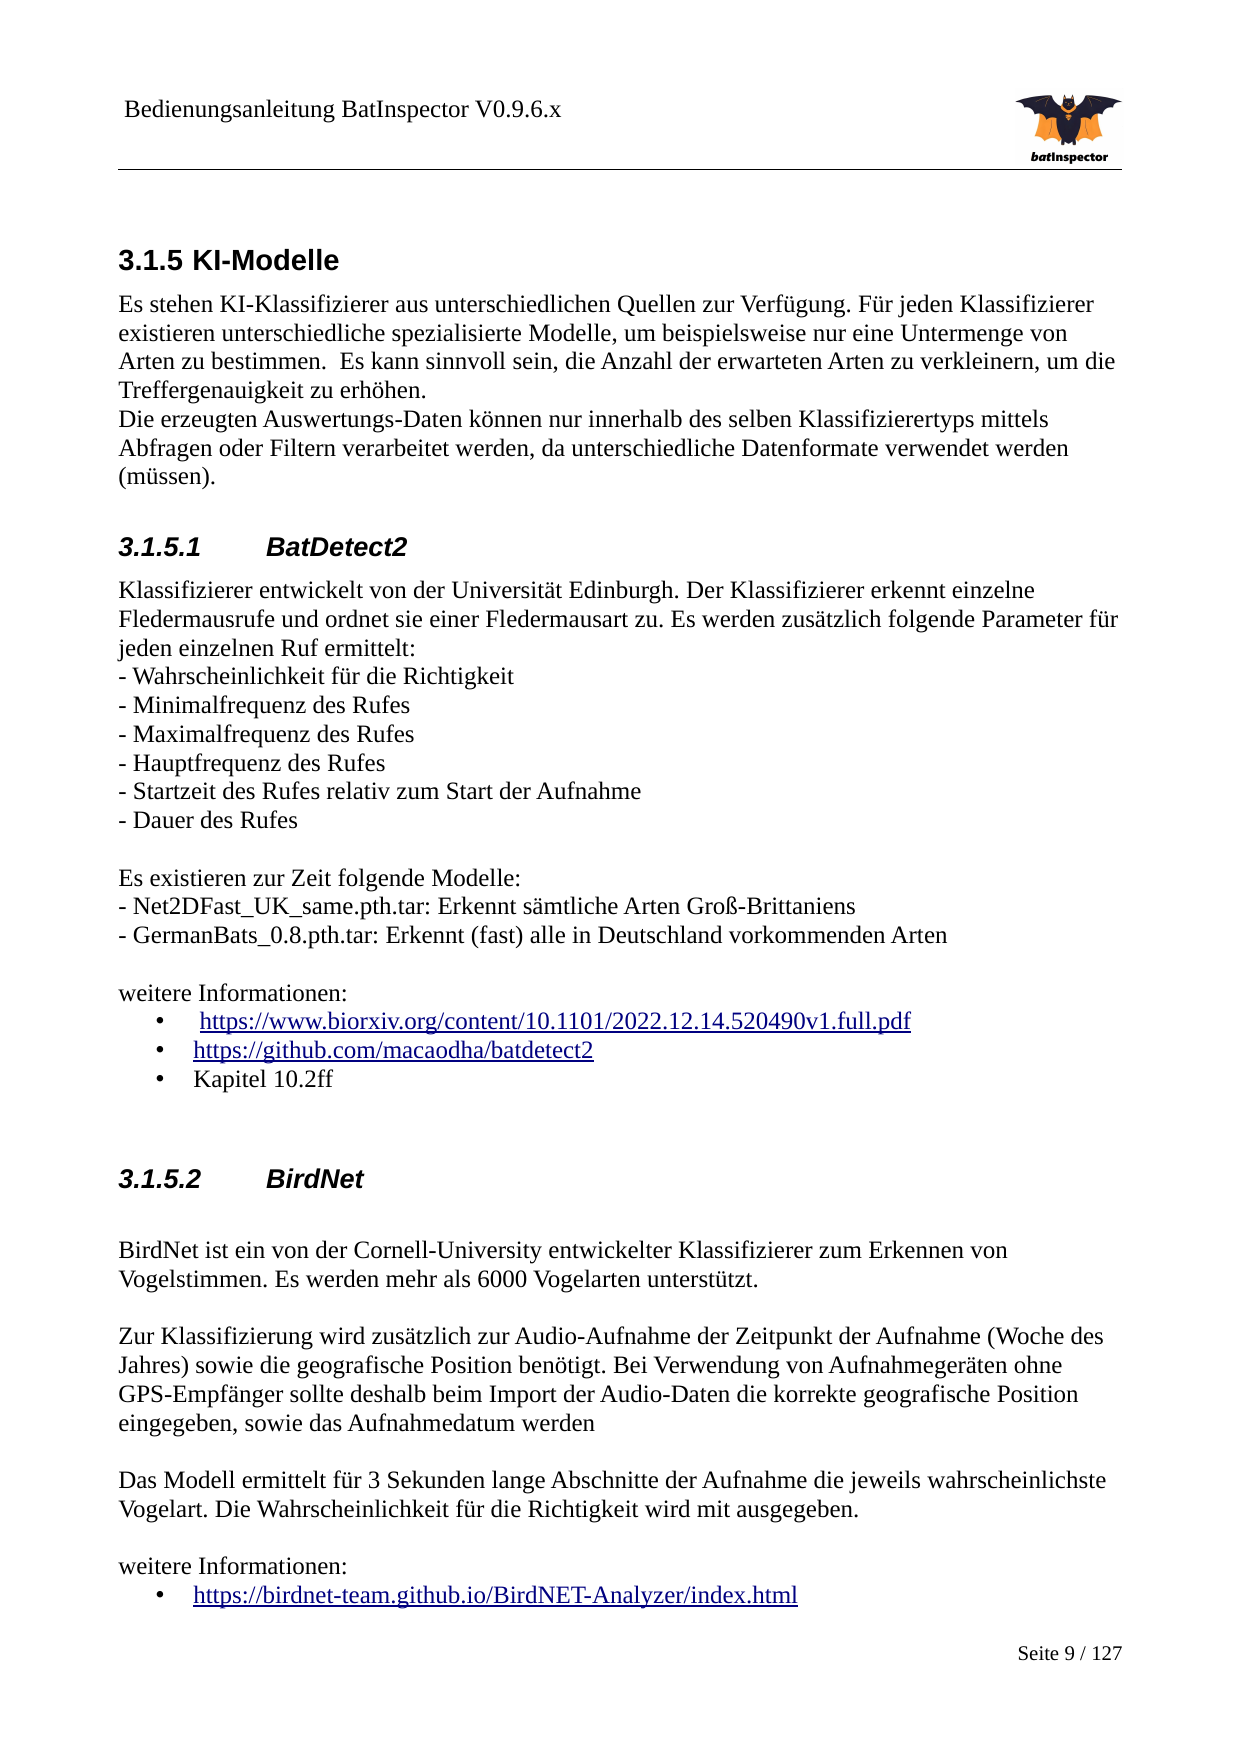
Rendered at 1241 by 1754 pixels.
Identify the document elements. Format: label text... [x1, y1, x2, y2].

text - Hauptfrequenz des Rufes [118, 748, 1122, 776]
text weitere Informationen: [118, 1551, 1122, 1580]
subtitle BatDetect2 [118, 531, 1122, 563]
text - Wahrscheinlichkeit für die Richtigkeit [118, 661, 1122, 690]
list Kapitel 10.2ff [156, 1064, 1122, 1093]
text Klassifizierer entwickelt von der Universität Edinburgh. Der Klassifizierer erkennt einzelne Fledermausrufe und ordnet sie einer Fledermausart zu. Es werden zusätzlich folgende Parameter für jeden einzelnen Ruf ermittelt: [118, 575, 1122, 661]
list https://www.biorxiv.org/content/10.1101/2022.12.14.520490v1.full.pdf [156, 1006, 1122, 1035]
subtitle KI-Modelle [118, 243, 1122, 276]
text Es stehen KI-Klassifizierer aus unterschiedlichen Quellen zur Verfügung. Für jeden Klassifizierer existieren unterschiedliche spezialisierte Modelle, um beispielsweise nur eine Untermenge von Arten zu bestimmen. Es kann sinnvoll sein, die Anzahl der erwarteten Arten zu verkleinern, um die Treffergenauigkeit zu erhöhen. [118, 289, 1122, 404]
text - Dauer des Rufes [118, 805, 1122, 834]
text - Minimalfrequenz des Rufes [118, 690, 1122, 719]
text - Net2DFast_UK_same.pth.tar: Erkennt sämtliche Arten Groß-Brittaniens [118, 891, 1122, 920]
text Zur Klassifizierung wird zusätzlich zur Audio-Aufnahme der Zeitpunkt der Aufnahme (Woche des Jahres) sowie die geografische Position benötigt. Bei Verwendung von Aufnahmegeräten ohne GPS-Empfänger sollte deshalb beim Import der Audio-Daten die korrekte geografische Position eingegeben, sowie das Aufnahmedatum werden [118, 1321, 1122, 1436]
text - GermanBats_0.8.pth.tar: Erkennt (fast) alle in Deutschland vorkommenden Arten [118, 920, 1122, 949]
subtitle BirdNet [118, 1163, 1122, 1194]
text - Startzeit des Rufes relativ zum Start der Aufnahme [118, 776, 1122, 805]
picture [1015, 88, 1125, 165]
text BirdNet ist ein von der Cornell-University entwickelter Klassifizierer zum Erkennen von Vogelstimmen. Es werden mehr als 6000 Vogelarten unterstützt. [118, 1235, 1122, 1293]
list https://github.com/macaodha/batdetect2 [156, 1035, 1122, 1064]
list https://birdnet-team.github.io/BirdNET-Analyzer/index.html [156, 1580, 1122, 1609]
text Es existieren zur Zeit folgende Modelle: [118, 863, 1122, 891]
text - Maximalfrequenz des Rufes [118, 719, 1122, 748]
text weitere Informationen: [118, 978, 1122, 1006]
text Das Modell ermittelt für 3 Sekunden lange Abschnitte der Aufnahme die jeweils wahrscheinlichste Vogelart. Die Wahrscheinlichkeit für die Richtigkeit wird mit ausgegeben. [118, 1465, 1122, 1523]
text Die erzeugten Auswertungs-Daten können nur innerhalb des selben Klassifizierertyps mittels Abfragen oder Filtern verarbeitet werden, da unterschiedliche Datenformate verwendet werden (müssen). [118, 404, 1122, 490]
